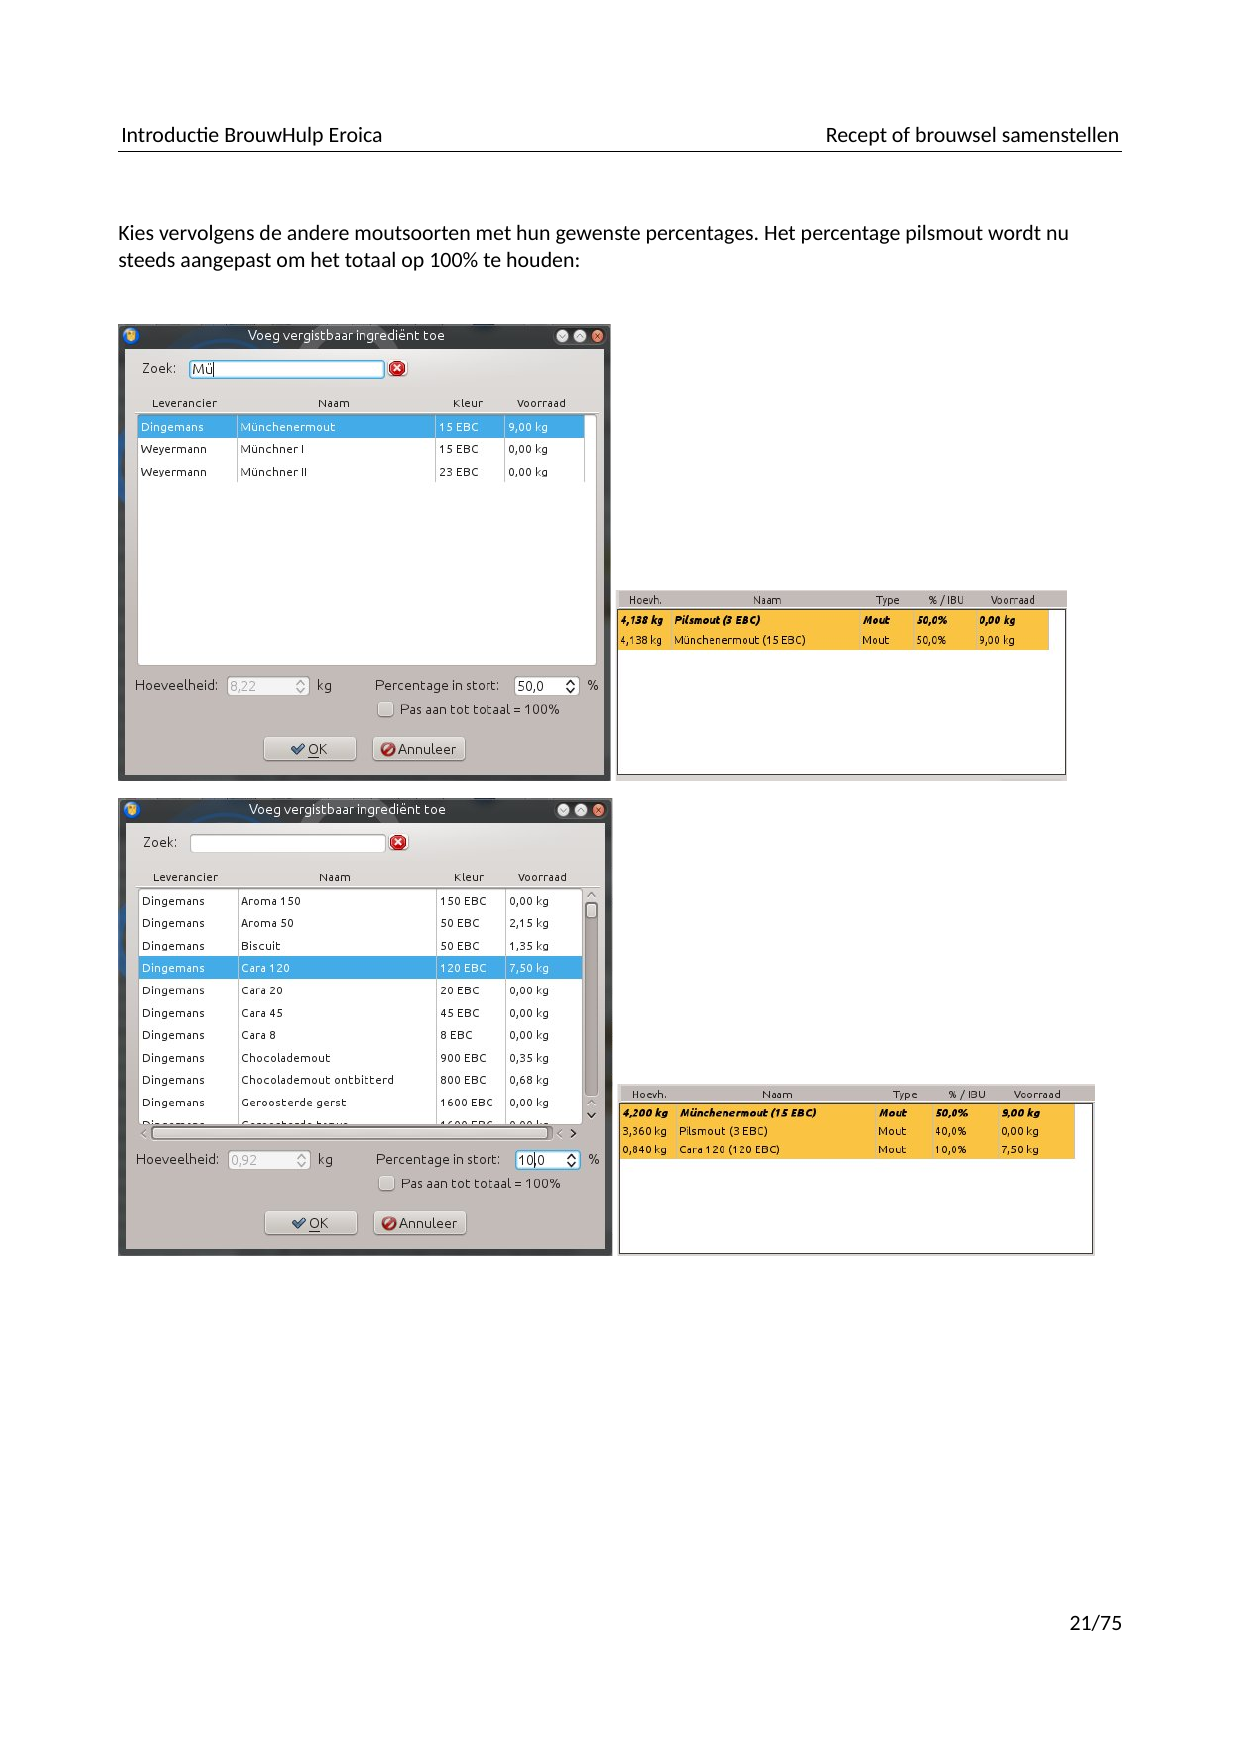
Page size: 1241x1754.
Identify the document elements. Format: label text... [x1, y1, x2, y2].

picture [118, 798, 613, 1256]
picture [118, 324, 611, 781]
picture [615, 590, 1067, 781]
picture [617, 1084, 1095, 1256]
text Kies vervolgens de andere moutsoorten met hun gewenste percentages. Het percentage pilsmout wordt nu steeds aangepast om het totaal op 100% te houden: [118, 219, 1122, 273]
